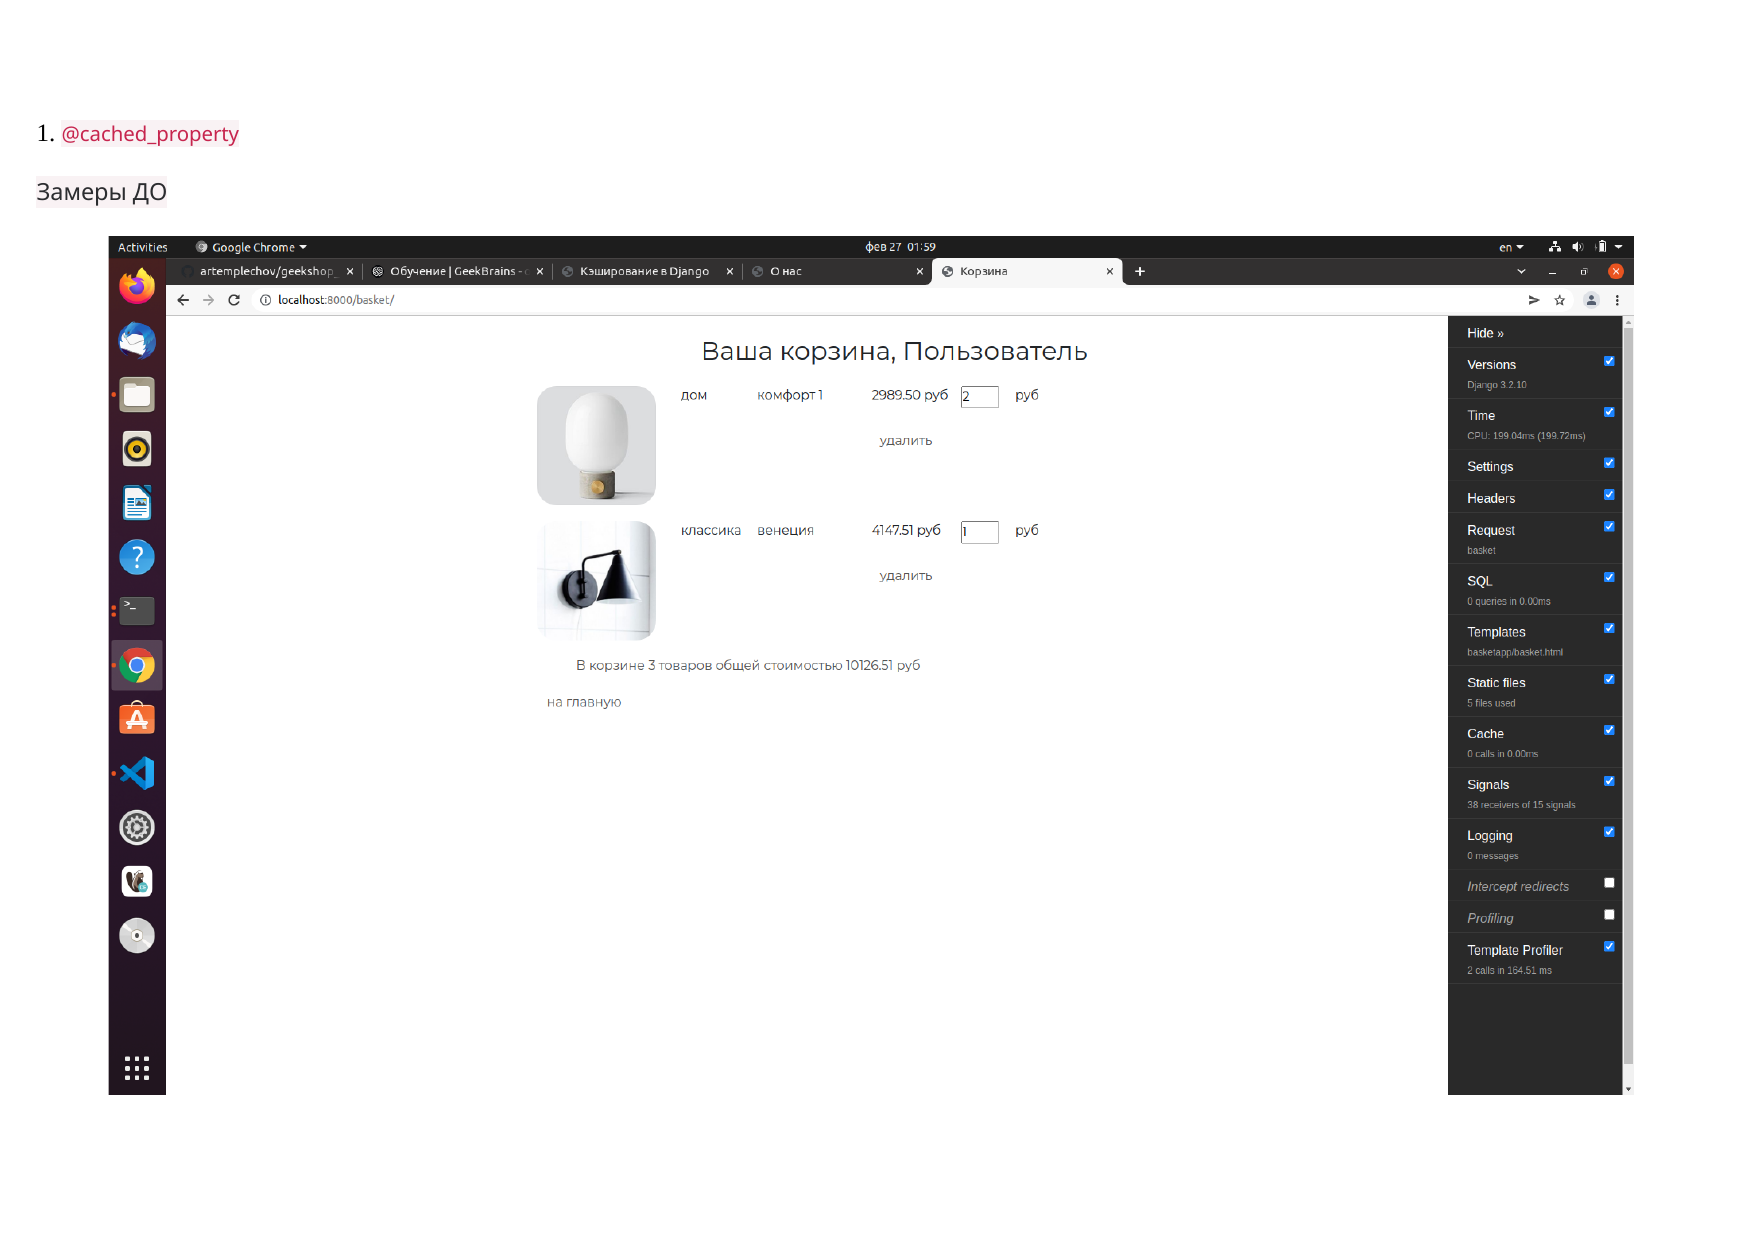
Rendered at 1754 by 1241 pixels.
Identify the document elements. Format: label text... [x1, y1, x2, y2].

text Замеры ДО [36, 176, 1706, 208]
text 1. @cached_property [36, 118, 1706, 147]
picture [108, 236, 1634, 1095]
